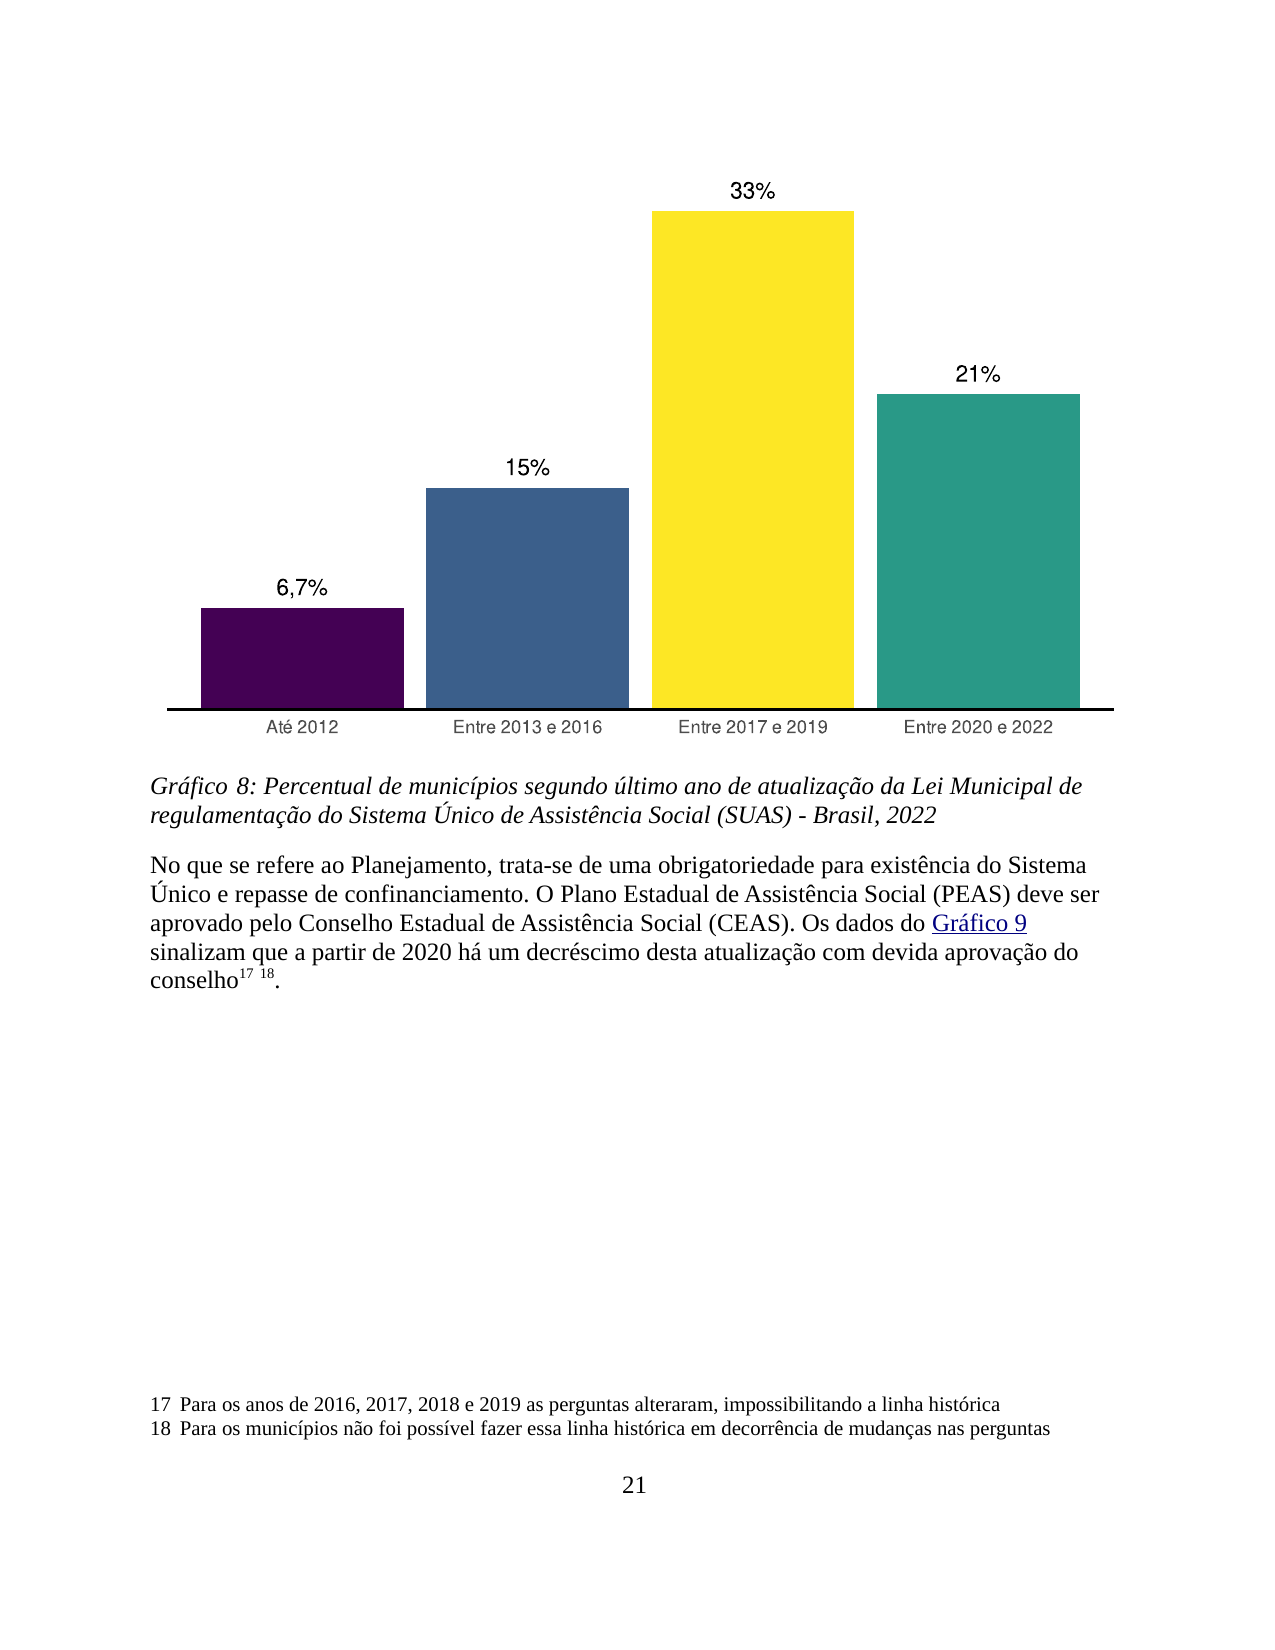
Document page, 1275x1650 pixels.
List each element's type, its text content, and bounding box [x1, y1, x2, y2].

text No que se refere ao Planejamento, trata-se de uma obrigatoriedade para existência do Sistema Único e repasse de confinanciamento. O Plano Estadual de Assistência Social (PEAS) deve ser aprovado pelo Conselho Estadual de Assistência Social (CEAS). Os dados do Gráfico 9 sinalizam que a partir de 2020 há um decréscimo desta atualização com devida aprovação do conselho . [150, 850, 1125, 994]
text Para os municípios não foi possível fazer essa linha histórica em decorrência de mudanças nas perguntas [150, 1416, 1125, 1440]
text Para os anos de 2016, 2017, 2018 e 2019 as perguntas alteraram, impossibilitando a linha histórica [150, 1392, 1125, 1416]
table_header Gráfico 8: Percentual de municípios segundo último ano de atualização da Lei Municipal de regulamentação do Sistema Único de Assistência Social (SUAS) - Brasil, 2022 [150, 751, 1125, 841]
